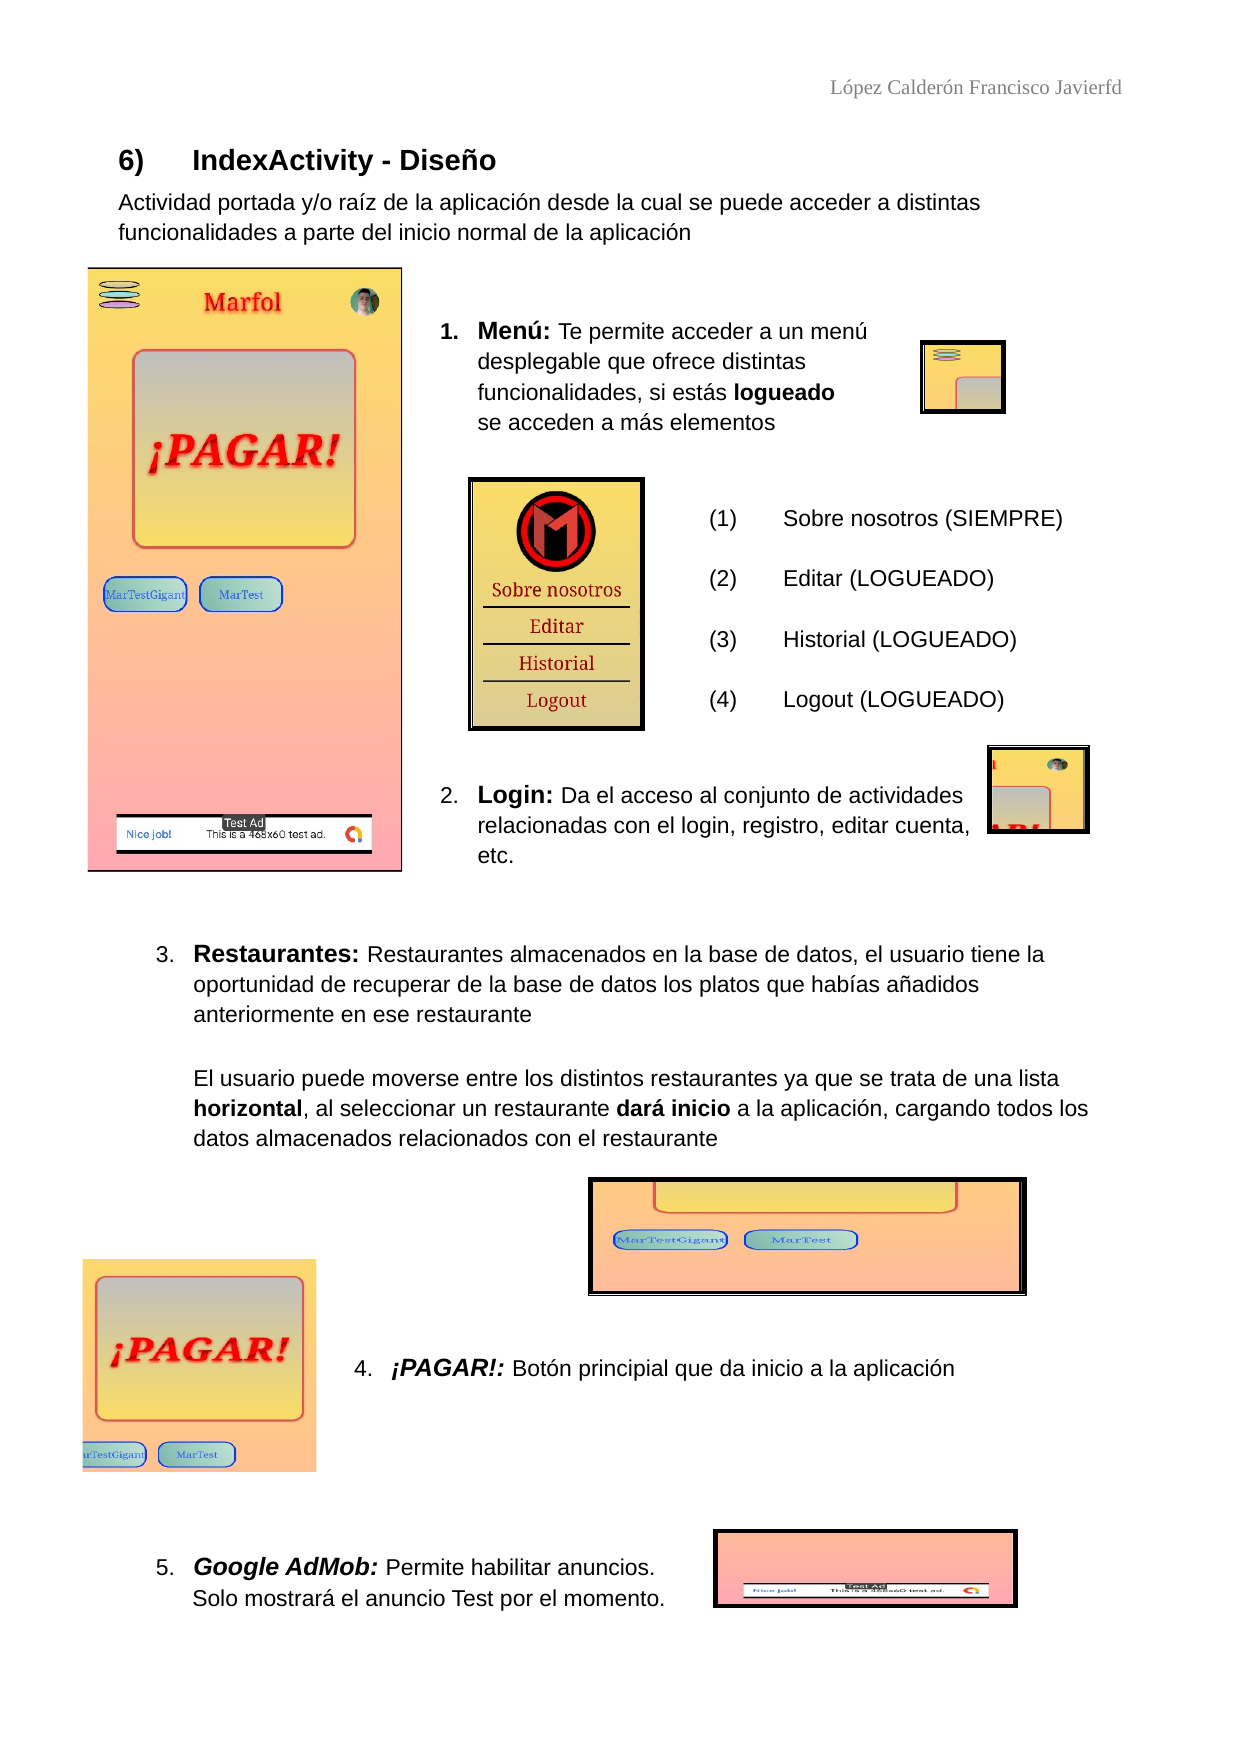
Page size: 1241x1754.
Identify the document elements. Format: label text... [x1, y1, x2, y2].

list Sobre nosotros (SIEMPRE) [645, 505, 1122, 531]
list ¡PAGAR!: Botón principial que da inicio a la aplicación [317, 1353, 1122, 1382]
subtitle IndexActivity - Diseño [118, 143, 1122, 177]
list Menú: Te permite acceder a un menú desplegable que ofrece distintas funcionalidades, si estás logueado [403, 316, 1122, 405]
text Solo mostrará el anuncio Test por el momento. [118, 1584, 1122, 1611]
list [403, 565, 468, 592]
list [1018, 1552, 1122, 1580]
list [718, 1552, 1013, 1580]
list Restaurantes: Restaurantes almacenados en la base de datos, el usuario tiene la oportunidad de recuperar de la base de datos los platos que habías añadidos anteriormente en ese restaurante [156, 939, 1122, 1028]
list [403, 686, 468, 712]
list Google AdMob: Permite habilitar anuncios. [156, 1552, 713, 1580]
list El usuario puede moverse entre los distintos restaurantes ya que se trata de una lista [156, 1065, 1122, 1091]
picture [82, 1259, 317, 1472]
picture [473, 482, 640, 726]
list Logout (LOGUEADO) [645, 686, 1122, 712]
list Editar (LOGUEADO) [645, 565, 1122, 592]
picture [718, 1594, 1013, 1604]
list horizontal, al seleccionar un restaurante dará inicio a la aplicación, cargando todos los datos almacenados relacionados con el restaurante [156, 1095, 1122, 1151]
list [403, 626, 468, 652]
text Actividad portada y/o raíz de la aplicación desde la cual se puede acceder a distintas funcionalidades a parte del inicio normal de la aplicación [118, 189, 1122, 246]
list Login: Da el acceso al conjunto de actividades relacionadas con el login, registro, editar cuenta, etc. [403, 779, 1122, 869]
picture [593, 1182, 1022, 1291]
picture [87, 267, 403, 872]
list [403, 505, 468, 531]
list Historial (LOGUEADO) [645, 626, 1122, 652]
list se acceden a más elementos [403, 409, 1122, 435]
